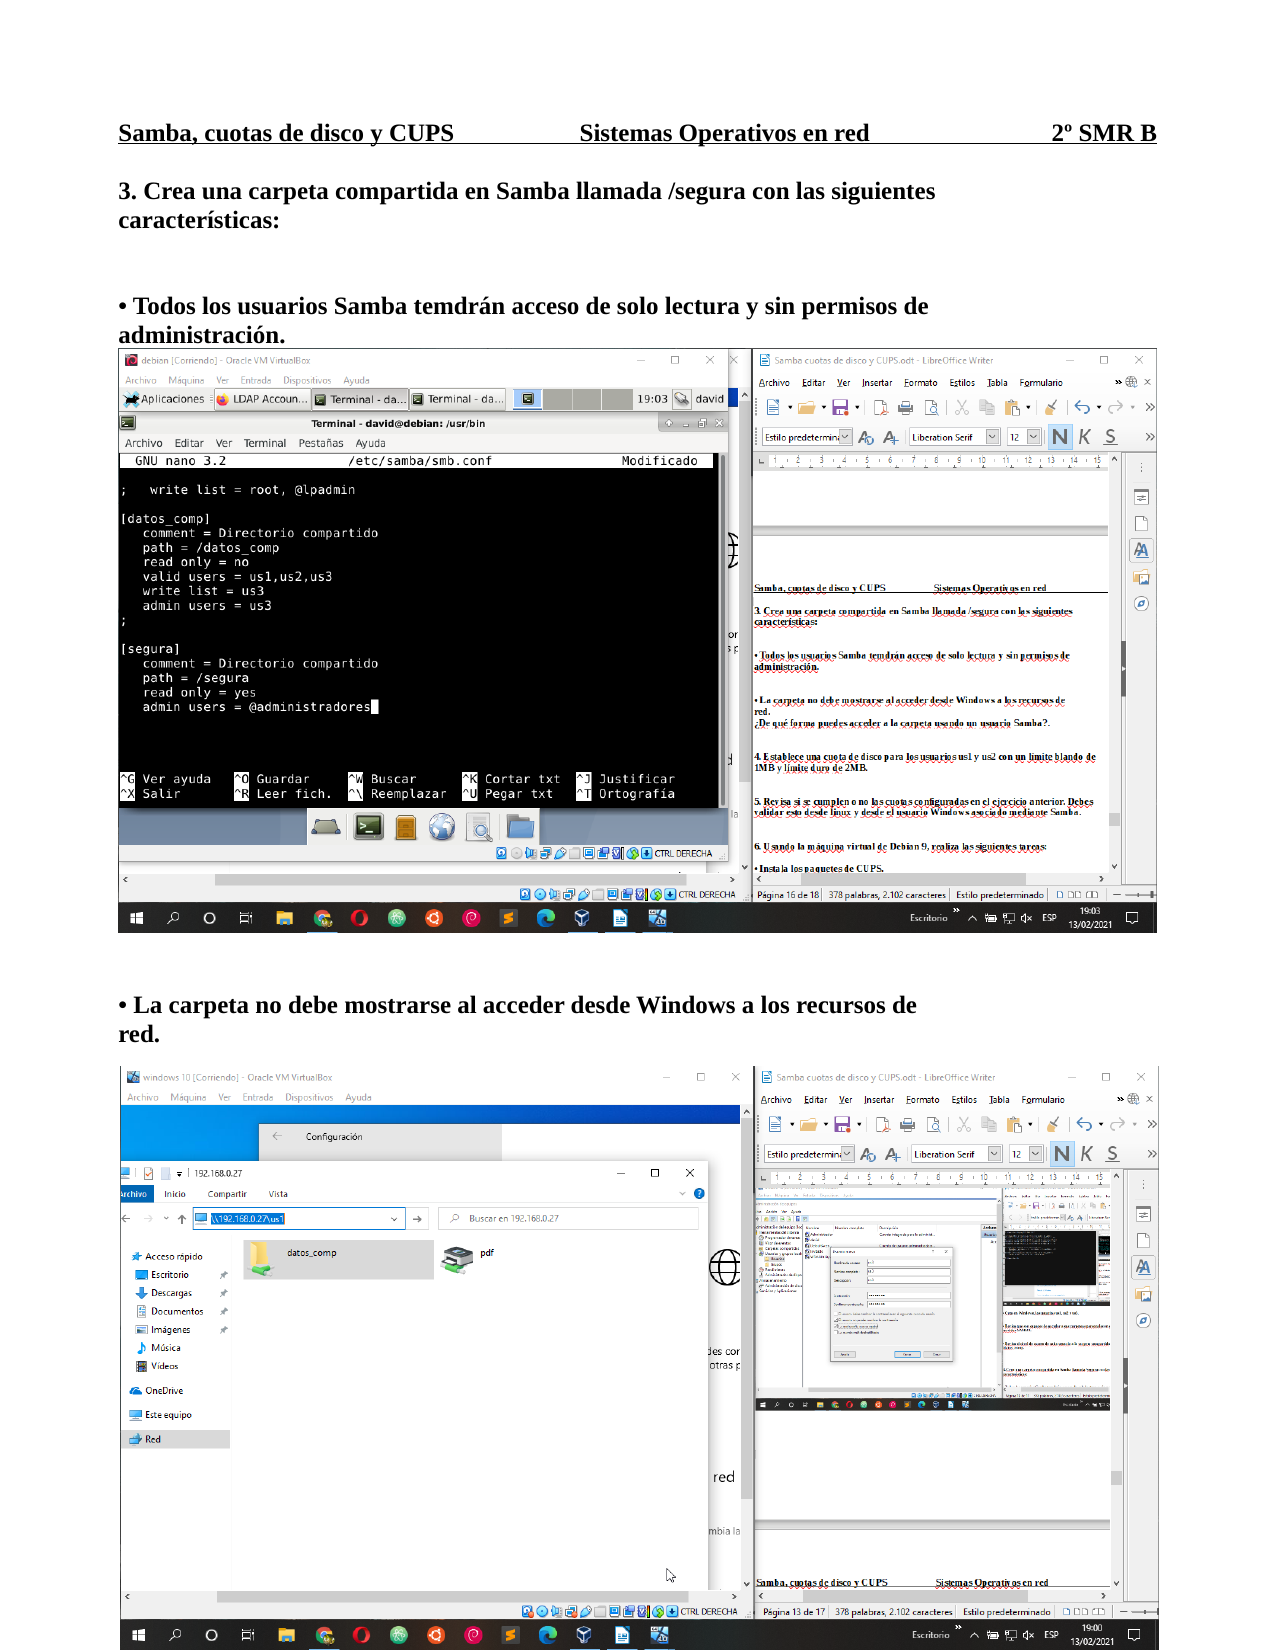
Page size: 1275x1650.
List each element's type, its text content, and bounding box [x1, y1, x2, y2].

picture [118, 348, 1157, 933]
picture [120, 1066, 1159, 1650]
text administración. [118, 320, 1157, 348]
text características: [118, 205, 1157, 234]
text • La carpeta no debe mostrarse al acceder desde Windows a los recursos de [118, 990, 1157, 1019]
text red. [118, 1019, 1157, 1048]
text • Todos los usuarios Samba temdrán acceso de solo lectura y sin permisos de [118, 291, 1157, 320]
text 3. Crea una carpeta compartida en Samba llamada /segura con las siguientes [118, 176, 1157, 205]
